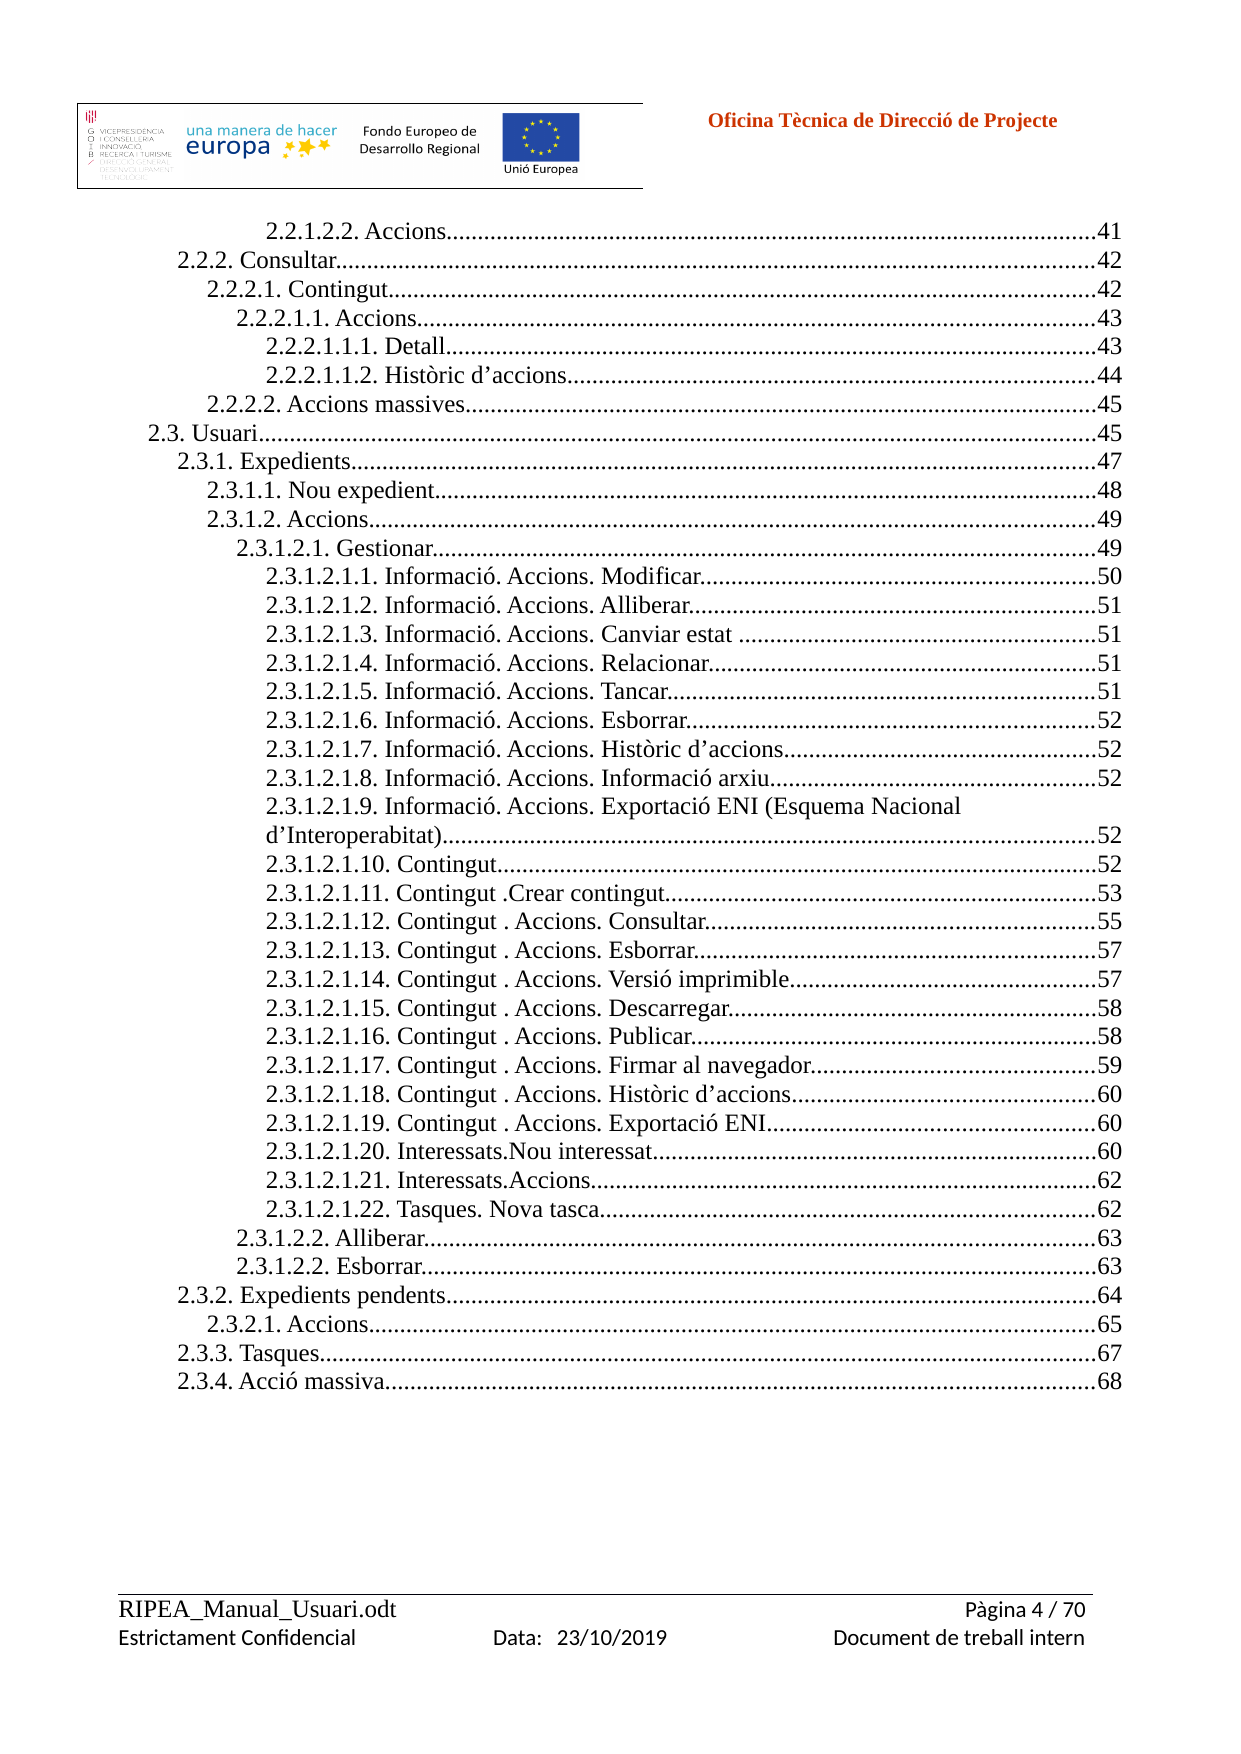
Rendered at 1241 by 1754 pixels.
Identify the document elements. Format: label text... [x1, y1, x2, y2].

text 2.3.3. Tasques. 67 [177, 1338, 1122, 1366]
text 2.2.2.2. Accions massives. 45 [207, 389, 1122, 418]
text 2.3.1.2.2. Esborrar. 63 [236, 1251, 1122, 1280]
text 2.2.2. Consultar. 42 [177, 245, 1122, 274]
text 2.3.1.2.1.5. Informació. Accions. Tancar. 51 [266, 676, 1122, 705]
text 2.3.1.2.1.16. Contingut . Accions. Publicar. 58 [266, 1021, 1122, 1050]
picture [82, 108, 178, 182]
text 2.3.1.2.1.7. Informació. Accions. Històric d’accions. 52 [266, 734, 1122, 763]
text 2.3.1.2.1.17. Contingut . Accions. Firmar al navegador. 59 [266, 1050, 1122, 1079]
text 2.3.1.2. Accions. 49 [207, 504, 1122, 533]
text 2.3.1.2.1.15. Contingut . Accions. Descarregar. 58 [266, 993, 1122, 1021]
text 2.3.1.2.2. Alliberar. 63 [236, 1223, 1122, 1251]
text 2.3.1.1. Nou expedient. 48 [207, 475, 1122, 504]
text 2.3. Usuari. 45 [148, 418, 1122, 446]
text 2.3.1.2.1.20. Interessats.Nou interessat. 60 [266, 1136, 1122, 1165]
text 2.3.1.2.1.22. Tasques. Nova tasca 62 [266, 1194, 1122, 1223]
text 2.3.1.2.1.9. Informació. Accions. Exportació ENI (Esquema Nacional d’Interoperabitat). 52 [266, 791, 1122, 849]
text 2.3.1.2.1.13. Contingut . Accions. Esborrar. 57 [266, 935, 1122, 964]
text 2.3.1.2.1.8. Informació. Accions. Informació arxiu. 52 [266, 763, 1122, 791]
text 2.2.2.1.1.1. Detall. 43 [266, 331, 1122, 360]
text 2.3.2. Expedients pendents. 64 [177, 1280, 1122, 1309]
text 2.3.1.2.1.4. Informació. Accions. Relacionar... 51 [266, 648, 1122, 676]
text 2.3.2.1. Accions. 65 [207, 1309, 1122, 1338]
text 2.3.1.2.1.19. Contingut . Accions. Exportació ENI. 60 [266, 1108, 1122, 1136]
text 2.3.1.2.1.12. Contingut . Accions. Consultar. 55 [266, 906, 1122, 935]
text 2.3.1.2.1.6. Informació. Accions. Esborrar. 52 [266, 705, 1122, 734]
text 2.3.1.2.1.2. Informació. Accions. Alliberar. 51 [266, 590, 1122, 619]
text 2.3.1.2.1.3. Informació. Accions. Canviar estat ... 51 [266, 619, 1122, 648]
text 2.3.1. Expedients. 47 [177, 446, 1122, 475]
text 2.3.4. Acció massiva. 68 [177, 1366, 1122, 1395]
text 2.3.1.2.1. Gestionar. 49 [236, 533, 1122, 561]
text 2.3.1.2.1.18. Contingut . Accions. Històric d’accions. 60 [266, 1079, 1122, 1108]
text 2.3.1.2.1.1. Informació. Accions. Modificar. 50 [266, 561, 1122, 590]
text 2.3.1.2.1.10. Contingut 52 [266, 849, 1122, 878]
text 2.3.1.2.1.11. Contingut .Crear contingut 53 [266, 878, 1122, 906]
text 2.2.2.1. Contingut. 42 [207, 274, 1122, 303]
text 2.2.2.1.1.2. Històric d’accions. 44 [266, 360, 1122, 389]
picture [184, 108, 585, 182]
text 2.3.1.2.1.21. Interessats.Accions. 62 [266, 1165, 1122, 1194]
text 2.2.2.1.1. Accions. 43 [236, 303, 1122, 331]
text 2.2.1.2.2. Accions. 41 [266, 216, 1122, 245]
text 2.3.1.2.1.14. Contingut . Accions. Versió imprimible. 57 [266, 964, 1122, 993]
